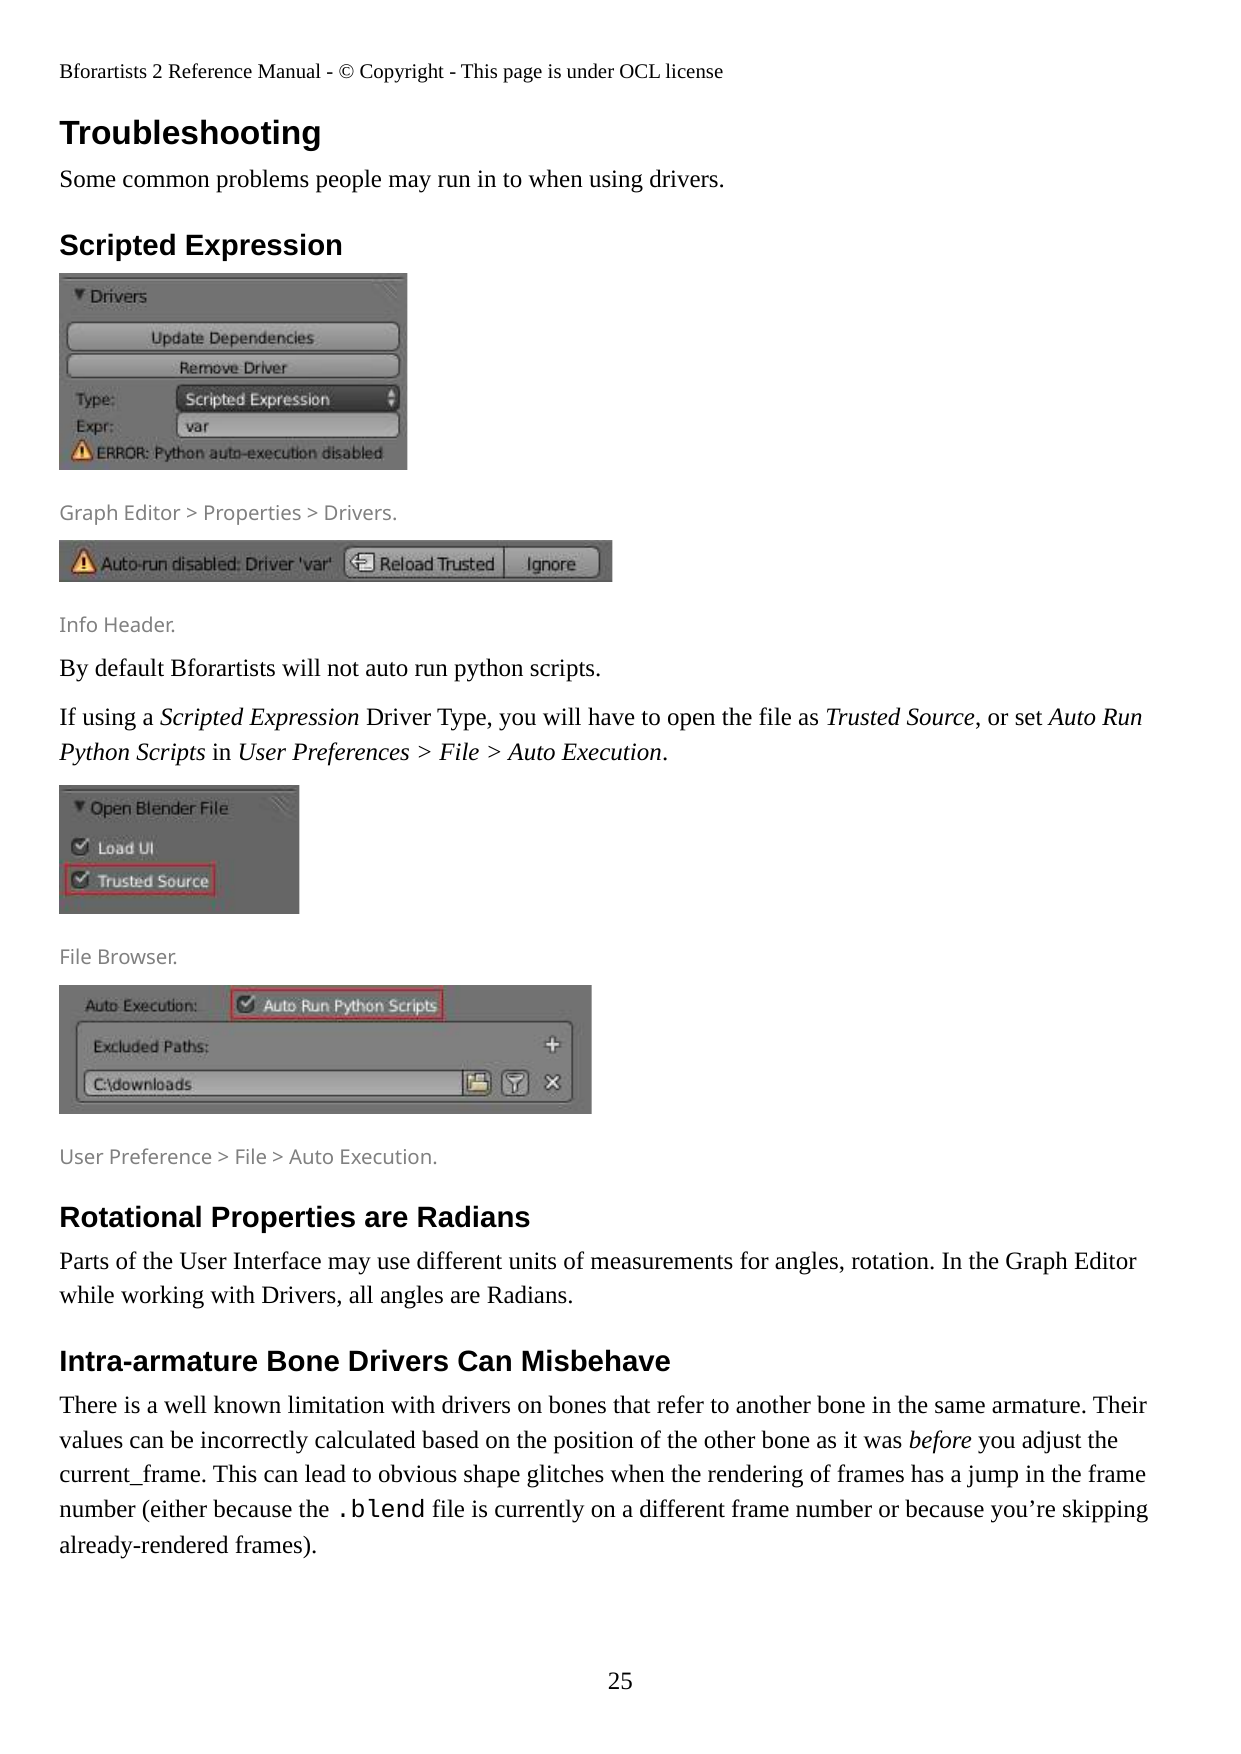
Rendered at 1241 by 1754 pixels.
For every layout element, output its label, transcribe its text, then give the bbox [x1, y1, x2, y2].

subtitle Rotational Properties are Radians [59, 1199, 1181, 1233]
text If using a Scripted Expression Driver Type, you will have to open the file as Trusted Source, or set Auto Run Python Scripts in User Preferences > File > Auto Execution. [59, 702, 1181, 765]
text Graph Editor > Properties > Drivers. [59, 495, 1181, 526]
text Info Header. [59, 607, 1181, 638]
text There is a well known limitation with drivers on bones that refer to another bone in the same armature. Their values can be incorrectly calculated based on the position of the other bone as it was before you adjust the current_frame. This can lead to obvious shape glitches when the rendering of frames has a jump in the frame number (either because the .blend file is currently on a different frame number or because you’re skipping already-rendered frames). [59, 1390, 1181, 1559]
text File Browser. [59, 939, 1181, 971]
text Parts of the User Interface may use different units of measurements for angles, rotation. In the Graph Editor while working with Drivers, all angles are Radians. [59, 1246, 1181, 1309]
subtitle Scripted Expression [59, 227, 1181, 261]
text Some common problems people may run in to when using drivers. [59, 164, 1181, 192]
picture [59, 985, 592, 1114]
picture [59, 540, 613, 582]
text By default Bforartists will not auto run python scripts. [59, 653, 1181, 682]
subtitle Troubleshooting [59, 113, 1181, 151]
text User Preference > File > Auto Execution. [59, 1139, 1181, 1170]
picture [59, 273, 408, 470]
picture [59, 785, 300, 914]
subtitle Intra-armature Bone Drivers Can Misbehave [59, 1344, 1181, 1378]
